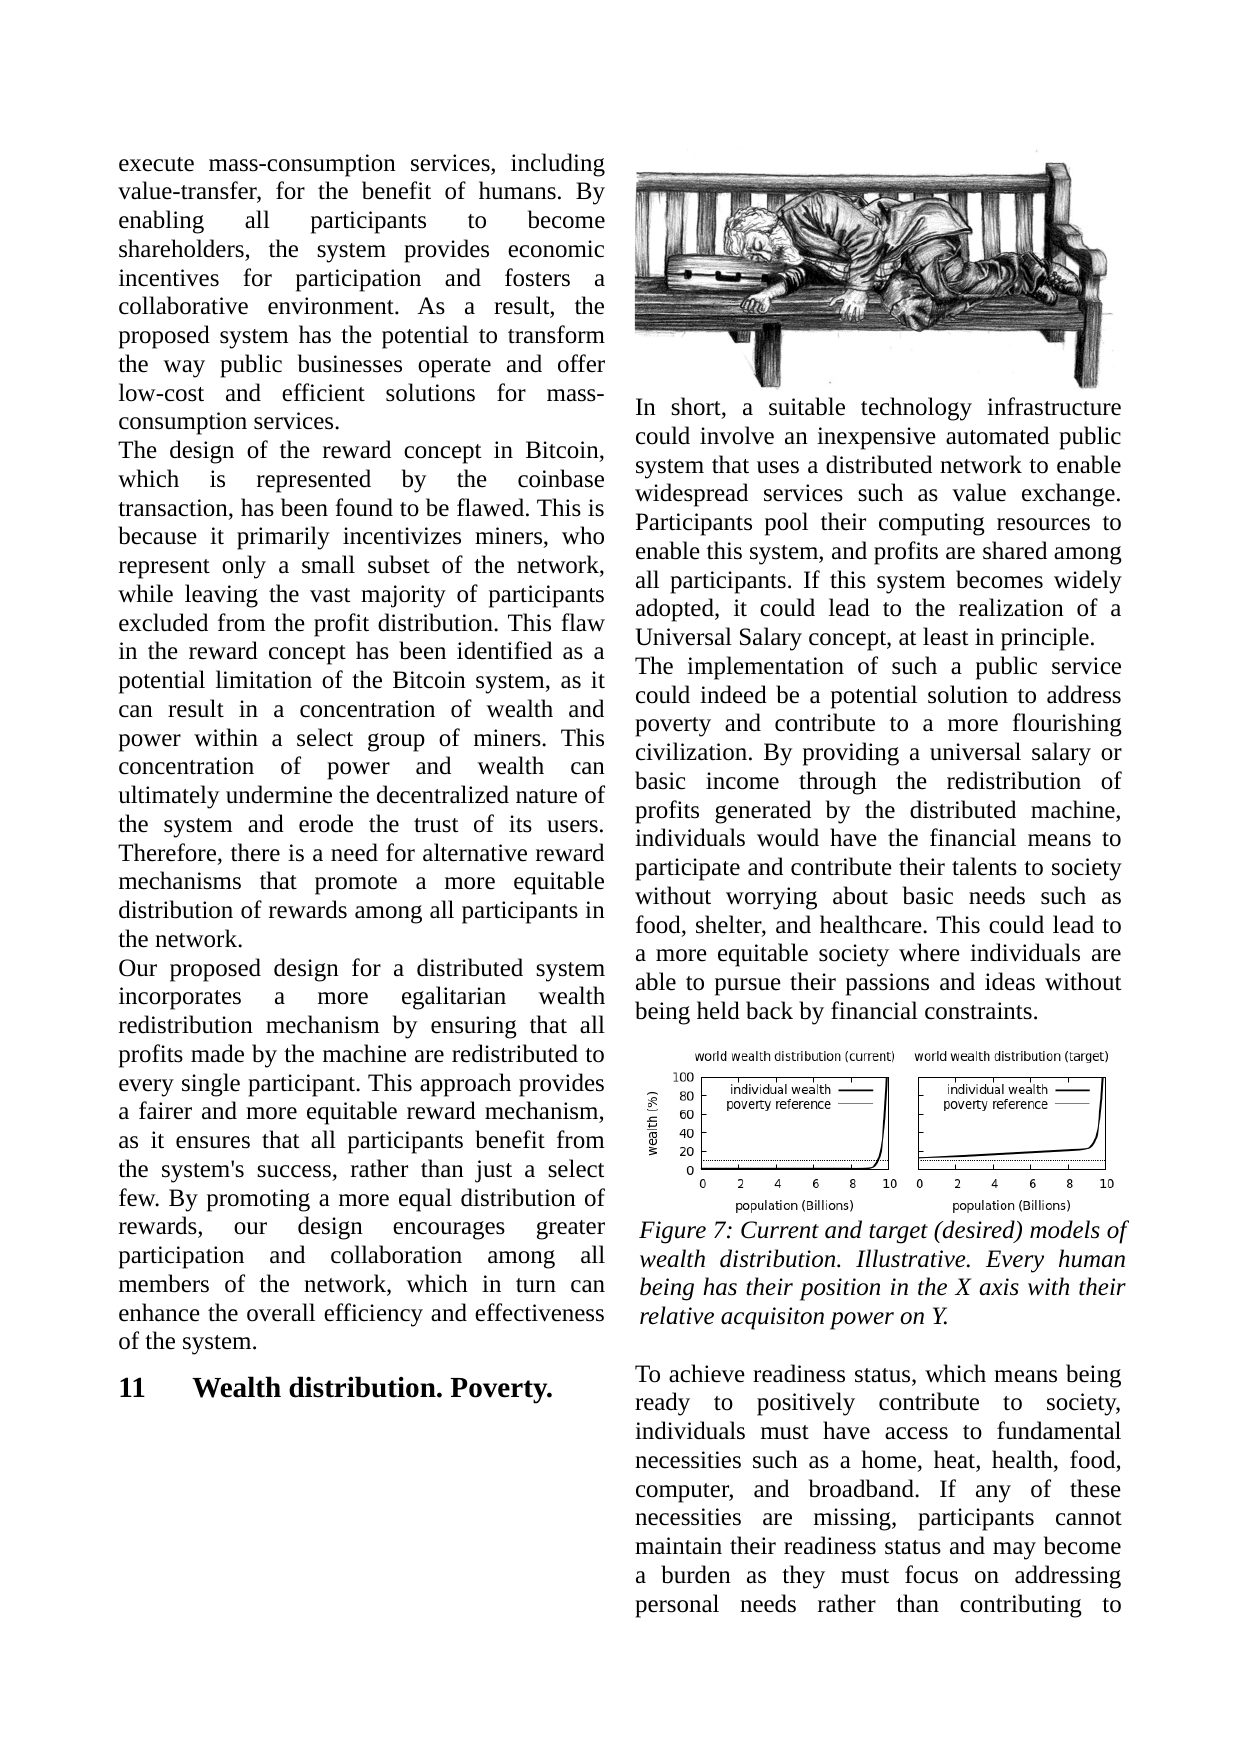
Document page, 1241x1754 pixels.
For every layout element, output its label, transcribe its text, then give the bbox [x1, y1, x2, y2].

text The design of the reward concept in Bitcoin, which is represented by the coinbase transaction, has been found to be flawed. This is because it primarily incentivizes miners, who represent only a small subset of the network, while leaving the vast majority of participants excluded from the profit distribution. This flaw in the reward concept has been identified as a potential limitation of the Bitcoin system, as it can result in a concentration of wealth and power within a select group of miners. This concentration of power and wealth can ultimately undermine the decentralized nature of the system and erode the trust of its users. Therefore, there is a need for alternative reward mechanisms that promote a more equitable distribution of rewards among all participants in the network. [118, 435, 605, 953]
picture [634, 147, 1123, 393]
text To achieve readiness status, which means being ready to positively contribute to society, individuals must have access to fundamental necessities such as a home, heat, health, food, computer, and broadband. If any of these necessities are missing, participants cannot maintain their readiness status and may become a burden as they must focus on addressing personal needs rather than contributing to [635, 1359, 1122, 1617]
picture [639, 1034, 1127, 1215]
text The implementation of such a public service could indeed be a potential solution to address poverty and contribute to a more flourishing civilization. By providing a universal salary or basic income through the redistribution of profits generated by the distributed machine, individuals would have the financial means to participate and contribute their talents to society without worrying about basic needs such as food, shelter, and healthcare. This could lead to a more equitable society where individuals are able to pursue their passions and ideas without being held back by financial constraints. [635, 651, 1122, 1025]
text Our proposed design for a distributed system incorporates a more egalitarian wealth redistribution mechanism by ensuring that all profits made by the machine are redistributed to every single participant. This approach provides a fairer and more equitable reward mechanism, as it ensures that all participants benefit from the system's success, rather than just a select few. By promoting a more equal distribution of rewards, our design encourages greater participation and collaboration among all members of the network, which in turn can enhance the overall efficiency and effectiveness of the system. [118, 953, 605, 1355]
text Figure 7: Current and target (desired) models of wealth distribution. Illustrative. Every human being has their position in the X axis with their relative acquisiton power on Y. [639, 1215, 1126, 1330]
text In short, a suitable technology infrastructure could involve an inexpensive automated public system that uses a distributed network to enable widespread services such as value exchange. Participants pool their computing resources to enable this system, and profits are shared among all participants. If this system becomes widely adopted, it could lead to the realization of a Universal Salary concept, at least in principle. [635, 393, 1122, 651]
text execute mass-consumption services, including value-transfer, for the benefit of humans. By enabling all participants to become shareholders, the system provides economic incentives for participation and fosters a collaborative environment. As a result, the proposed system has the potential to transform the way public businesses operate and offer low-cost and efficient solutions for mass-consumption services. [118, 148, 605, 435]
subtitle Wealth distribution. Poverty. [118, 1370, 605, 1403]
